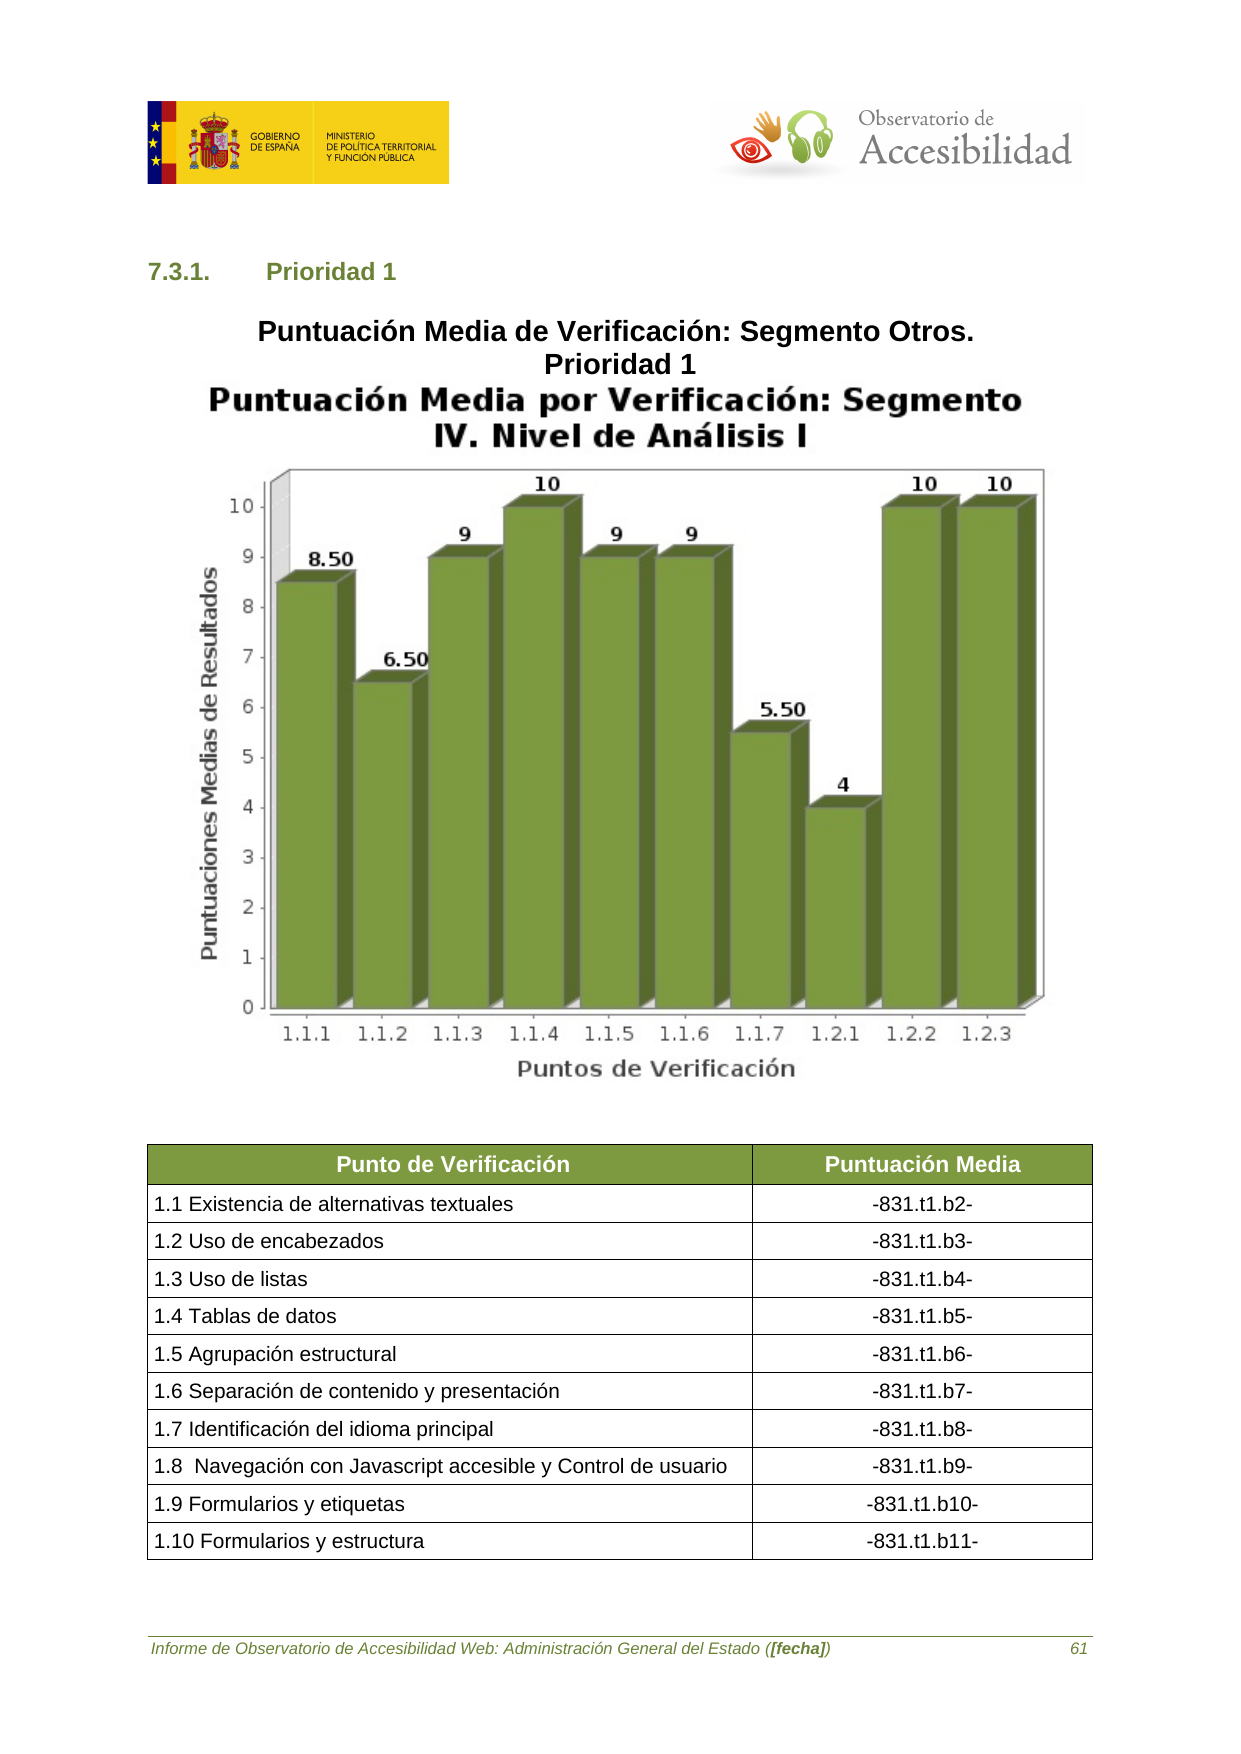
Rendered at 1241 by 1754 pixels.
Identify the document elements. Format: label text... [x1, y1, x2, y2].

table_cell -831.t1.b9- [753, 1448, 1092, 1484]
table_cell 1.10 Formularios y estructura [148, 1523, 752, 1559]
table_cell -831.t1.b10- [753, 1485, 1092, 1522]
table_cell -831.t1.b3- [753, 1223, 1092, 1259]
text Puntuación Media de Verificación: Segmento Otros. [148, 314, 1092, 347]
table_cell -831.t1.b4- [753, 1260, 1092, 1297]
table_cell 1.2 Uso de encabezados [148, 1223, 752, 1259]
table_cell -831.t1.b7- [753, 1373, 1092, 1409]
table_cell -831.t1.b6- [753, 1335, 1092, 1372]
table_cell -831.t1.b5- [753, 1298, 1092, 1334]
text Prioridad 1 [148, 347, 1092, 381]
table_header Punto de Verificación [148, 1145, 752, 1184]
table_cell 1.4 Tablas de datos [148, 1298, 752, 1334]
table_cell 1.9 Formularios y etiquetas [148, 1485, 752, 1522]
table_cell -831.t1.b8- [753, 1410, 1092, 1447]
picture [147, 101, 450, 184]
table_cell -831.t1.b2- [753, 1185, 1092, 1222]
table_header Puntuación Media [753, 1145, 1092, 1184]
subtitle Prioridad 1 [148, 257, 1092, 286]
table_cell 1.6 Separación de contenido y presentación [148, 1373, 752, 1409]
table_cell 1.3 Uso de listas [148, 1260, 752, 1297]
table_cell -831.t1.b11- [753, 1523, 1092, 1559]
table_cell 1.1 Existencia de alternativas textuales [148, 1185, 752, 1222]
table_cell 1.8 Navegación con Javascript accesible y Control de usuario [148, 1448, 752, 1484]
table_cell 1.7 Identificación del idioma principal [148, 1410, 752, 1447]
picture [710, 101, 1086, 184]
table_cell 1.5 Agrupación estructural [148, 1335, 752, 1372]
picture [178, 380, 1062, 1091]
